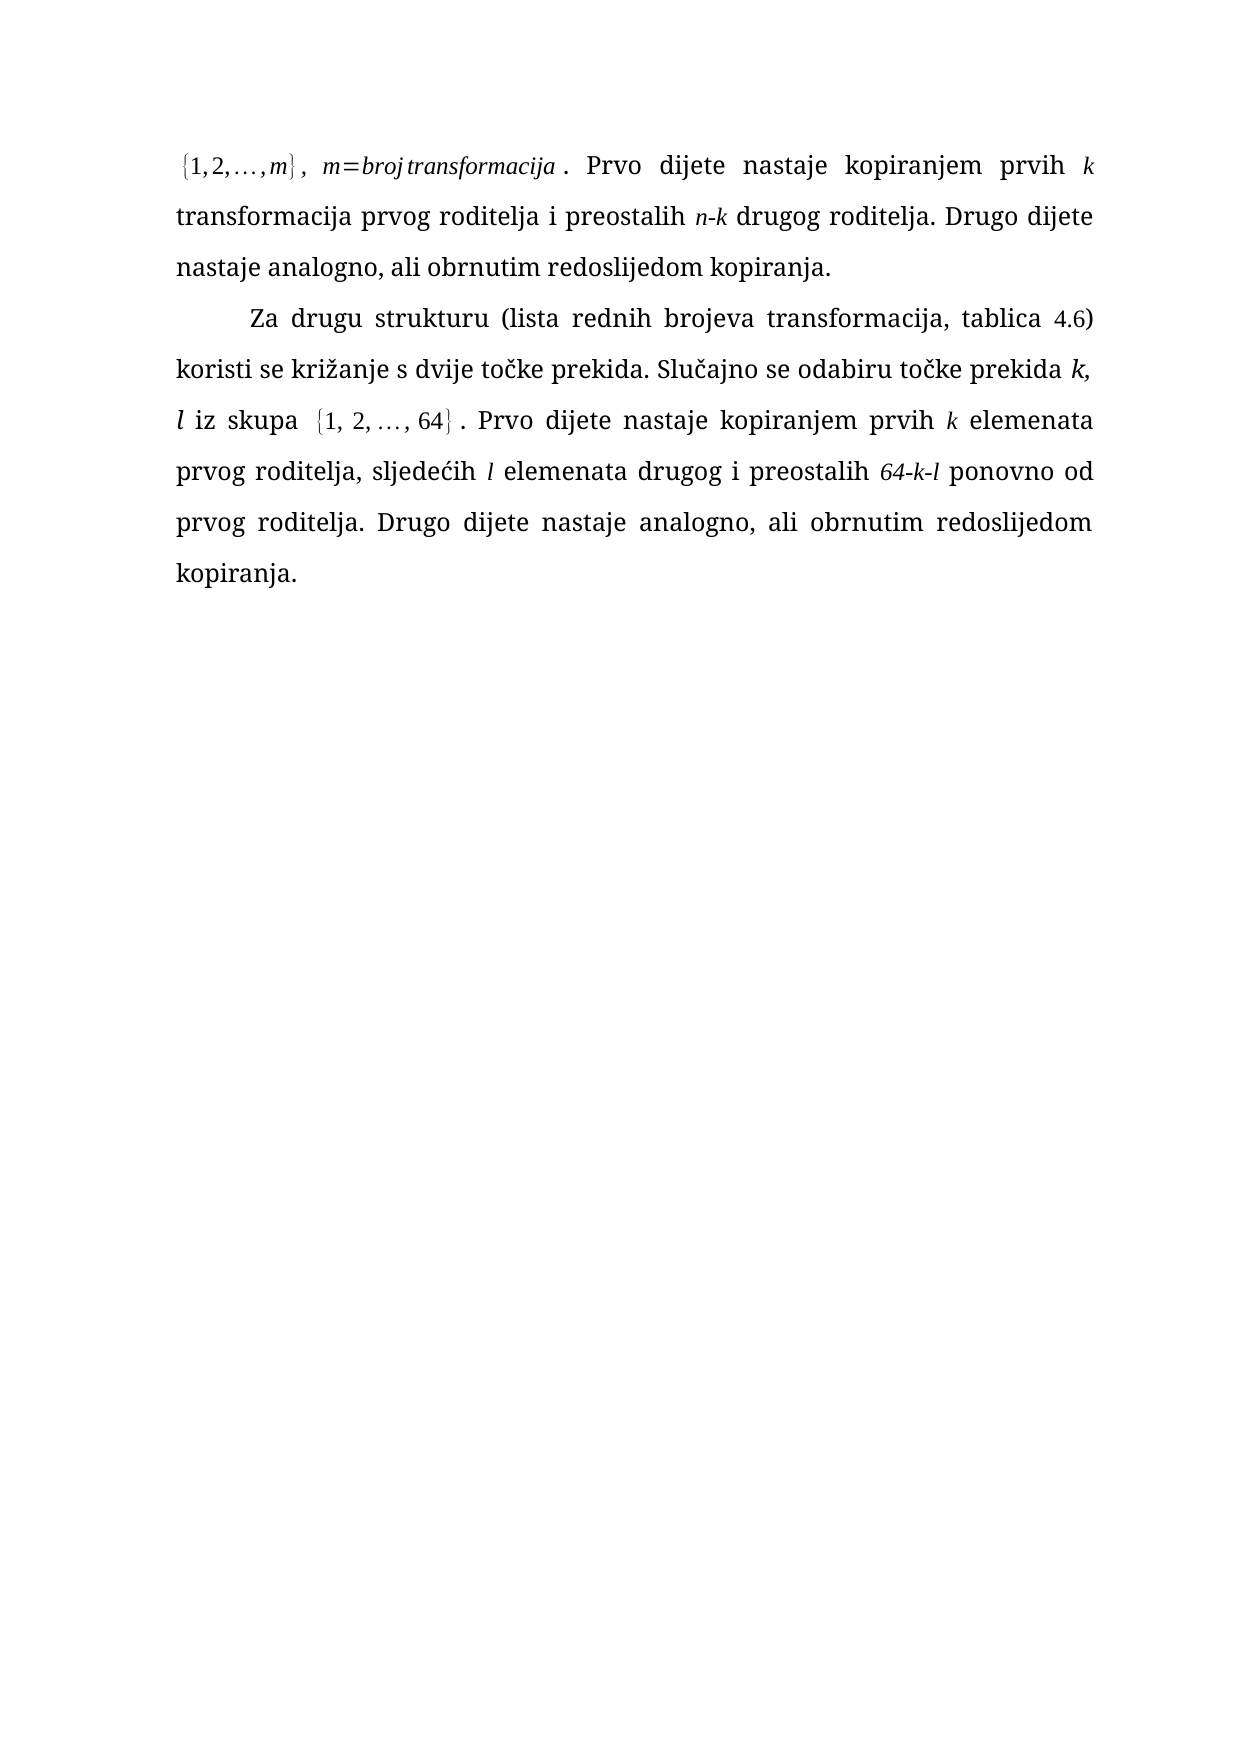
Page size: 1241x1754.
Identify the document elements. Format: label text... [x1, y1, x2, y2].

text Za drugu strukturu (lista rednih brojeva transformacija, tablica 4.6) koristi se križanje s dvije točke prekida. Slučajno se odabiru točke prekida k, l iz skupa . Prvo dijete nastaje kopiranjem prvih k elemenata prvog roditelja, sljedećih l elemenata drugog i preostalih 64-k-l ponovno od prvog roditelja. Drugo dijete nastaje analogno, ali obrnutim redoslijedom kopiranja. [176, 301, 1094, 590]
text Za prvu strukturu, listu transformacija (tablica 4.5), koristi se križanje s jednom točkom prekida. Slučajno se odabire točka prekida k iz skupa . Prvo dijete nastaje kopiranjem prvih k transformacija prvog roditelja i preostalih n-k drugog roditelja. Drugo dijete nastaje analogno, ali obrnutim redoslijedom kopiranja. [176, 148, 1094, 284]
